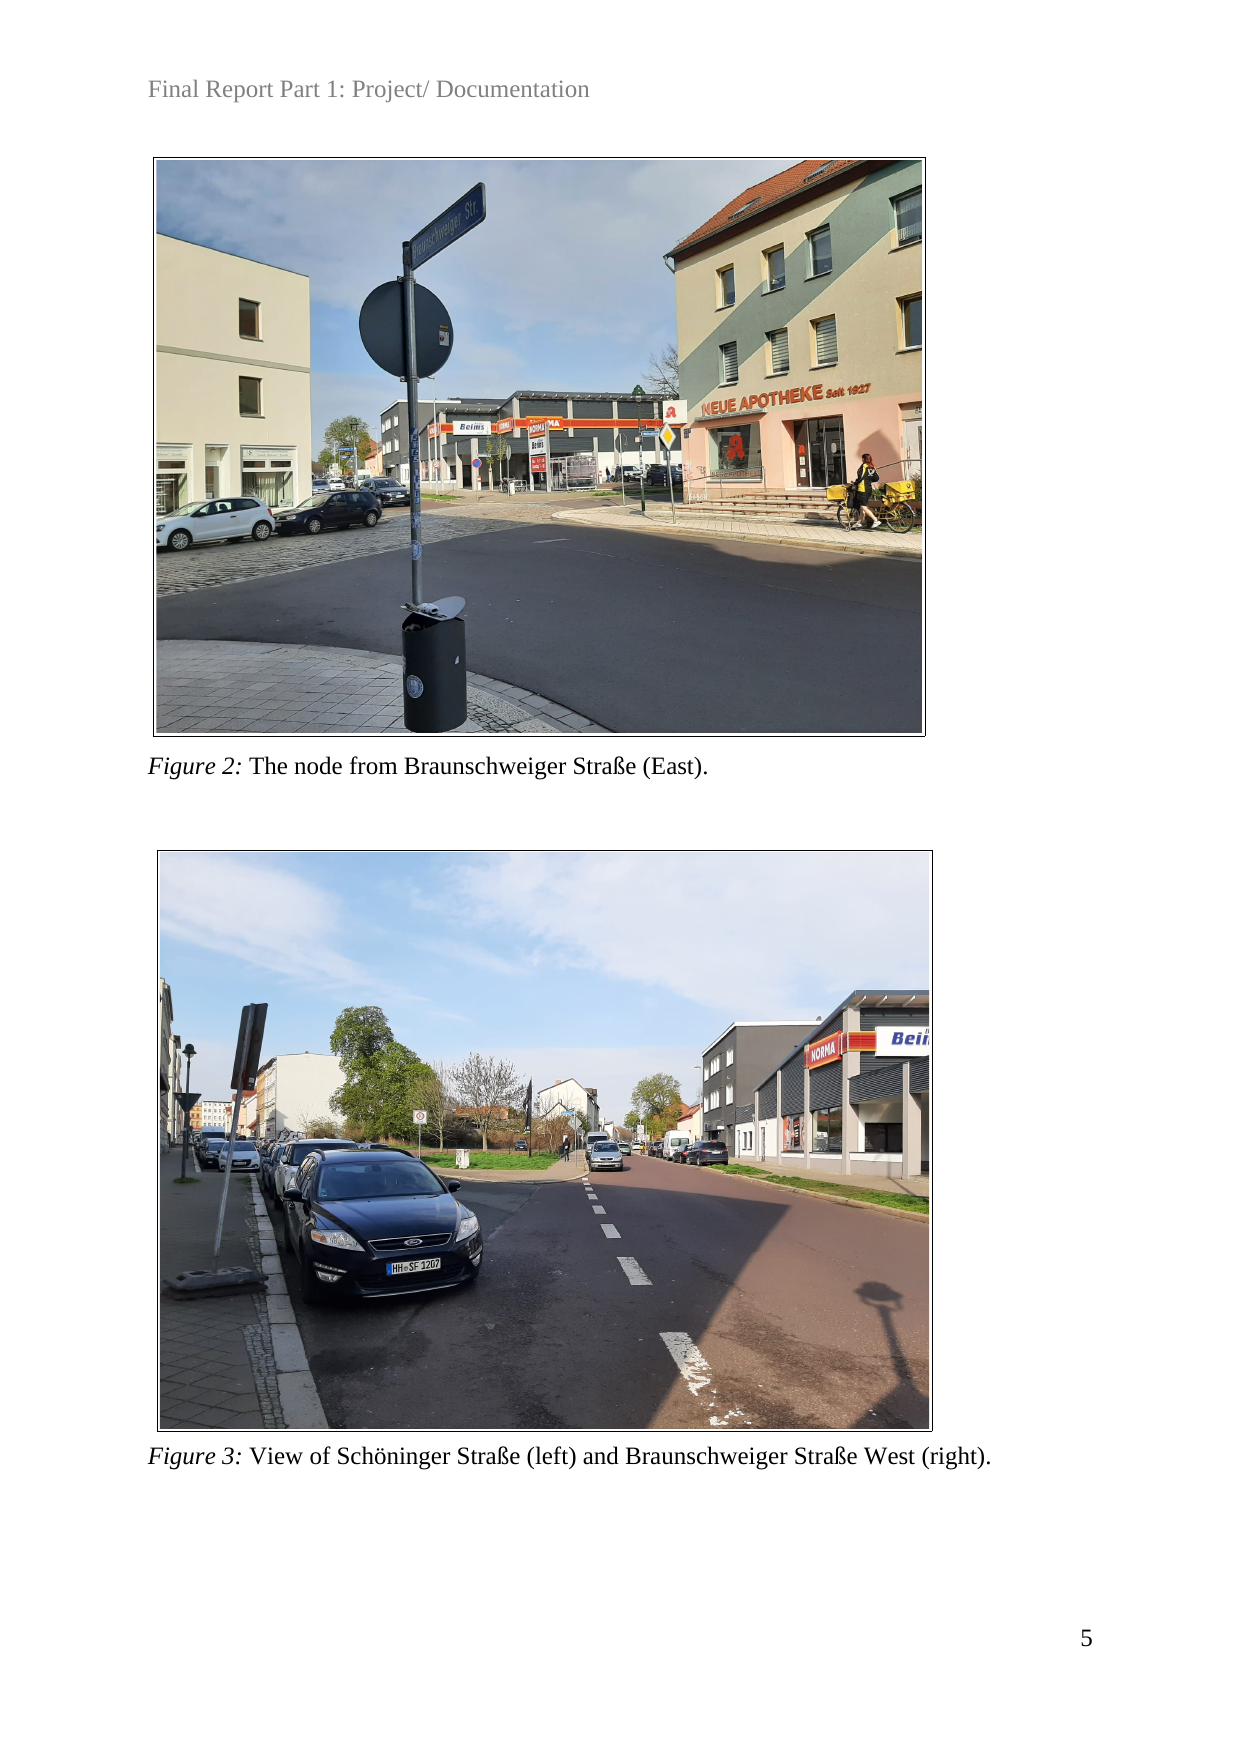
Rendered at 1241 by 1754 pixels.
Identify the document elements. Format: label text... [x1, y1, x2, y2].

text Figure 2: The node from Braunschweiger Straße (East). [148, 751, 1093, 780]
text Figure 3: View of Schöninger Straße (left) and Braunschweiger Straße West (right). [148, 1441, 1093, 1470]
picture [156, 160, 922, 733]
picture [159, 852, 930, 1429]
